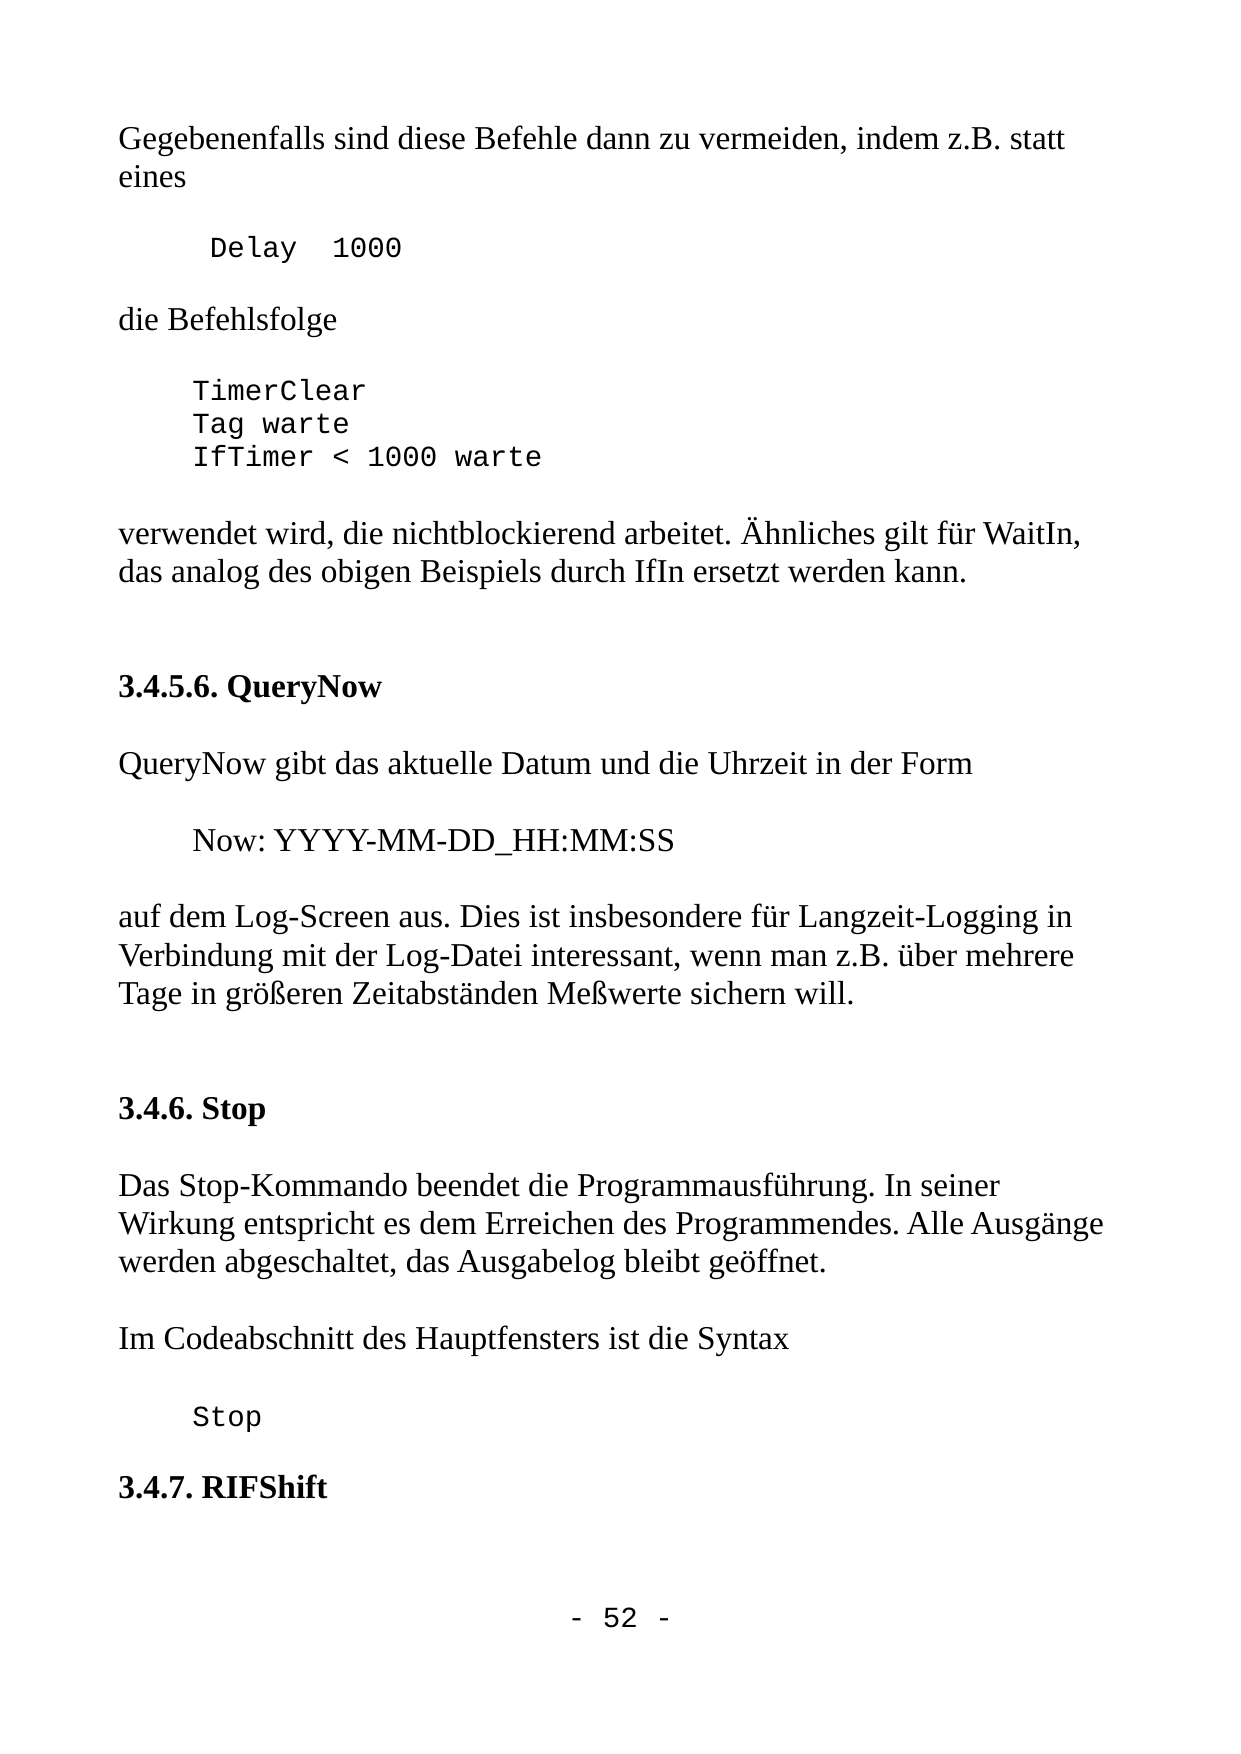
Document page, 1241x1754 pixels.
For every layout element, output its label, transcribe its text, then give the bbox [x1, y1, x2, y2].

text TimerClear [118, 376, 1122, 409]
text Im Codeabschnitt des Hauptfensters ist die Syntax [118, 1318, 1122, 1357]
text QueryNow gibt das aktuelle Datum und die Uhrzeit in der Form [118, 743, 1122, 782]
text Now: YYYY-MM-DD_HH:MM:SS [118, 820, 1122, 858]
text Delay 1000 [118, 233, 1122, 266]
text Tag warte [118, 409, 1122, 442]
text auf dem Log-Screen aus. Dies ist insbesondere für Langzeit-Logging in Verbindung mit der Log-Datei interessant, wenn man z.B. über mehrere Tage in größeren Zeitabständen Meßwerte sichern will. [118, 897, 1122, 1012]
text 3.4.6. Stop [118, 1088, 1122, 1127]
text die Befehlsfolge [118, 299, 1122, 337]
text verwendet wird, die nichtblockierend arbeitet. Ähnliches gilt für WaitIn, das analog des obigen Beispiels durch IfIn ersetzt werden kann. [118, 513, 1122, 590]
text Gegebenenfalls sind diese Befehle dann zu vermeiden, indem z.B. statt eines [118, 118, 1122, 195]
text 3.4.5.6. QueryNow [118, 667, 1122, 705]
text 3.4.7. RIFShift [118, 1468, 1122, 1506]
text Das Stop-Kommando beendet die Programmausführung. In seiner Wirkung entspricht es dem Erreichen des Programmendes. Alle Ausgänge werden abgeschaltet, das Ausgabelog bleibt geöffnet. [118, 1165, 1122, 1280]
text Stop [118, 1395, 1122, 1435]
text IfTimer < 1000 warte [118, 442, 1122, 475]
